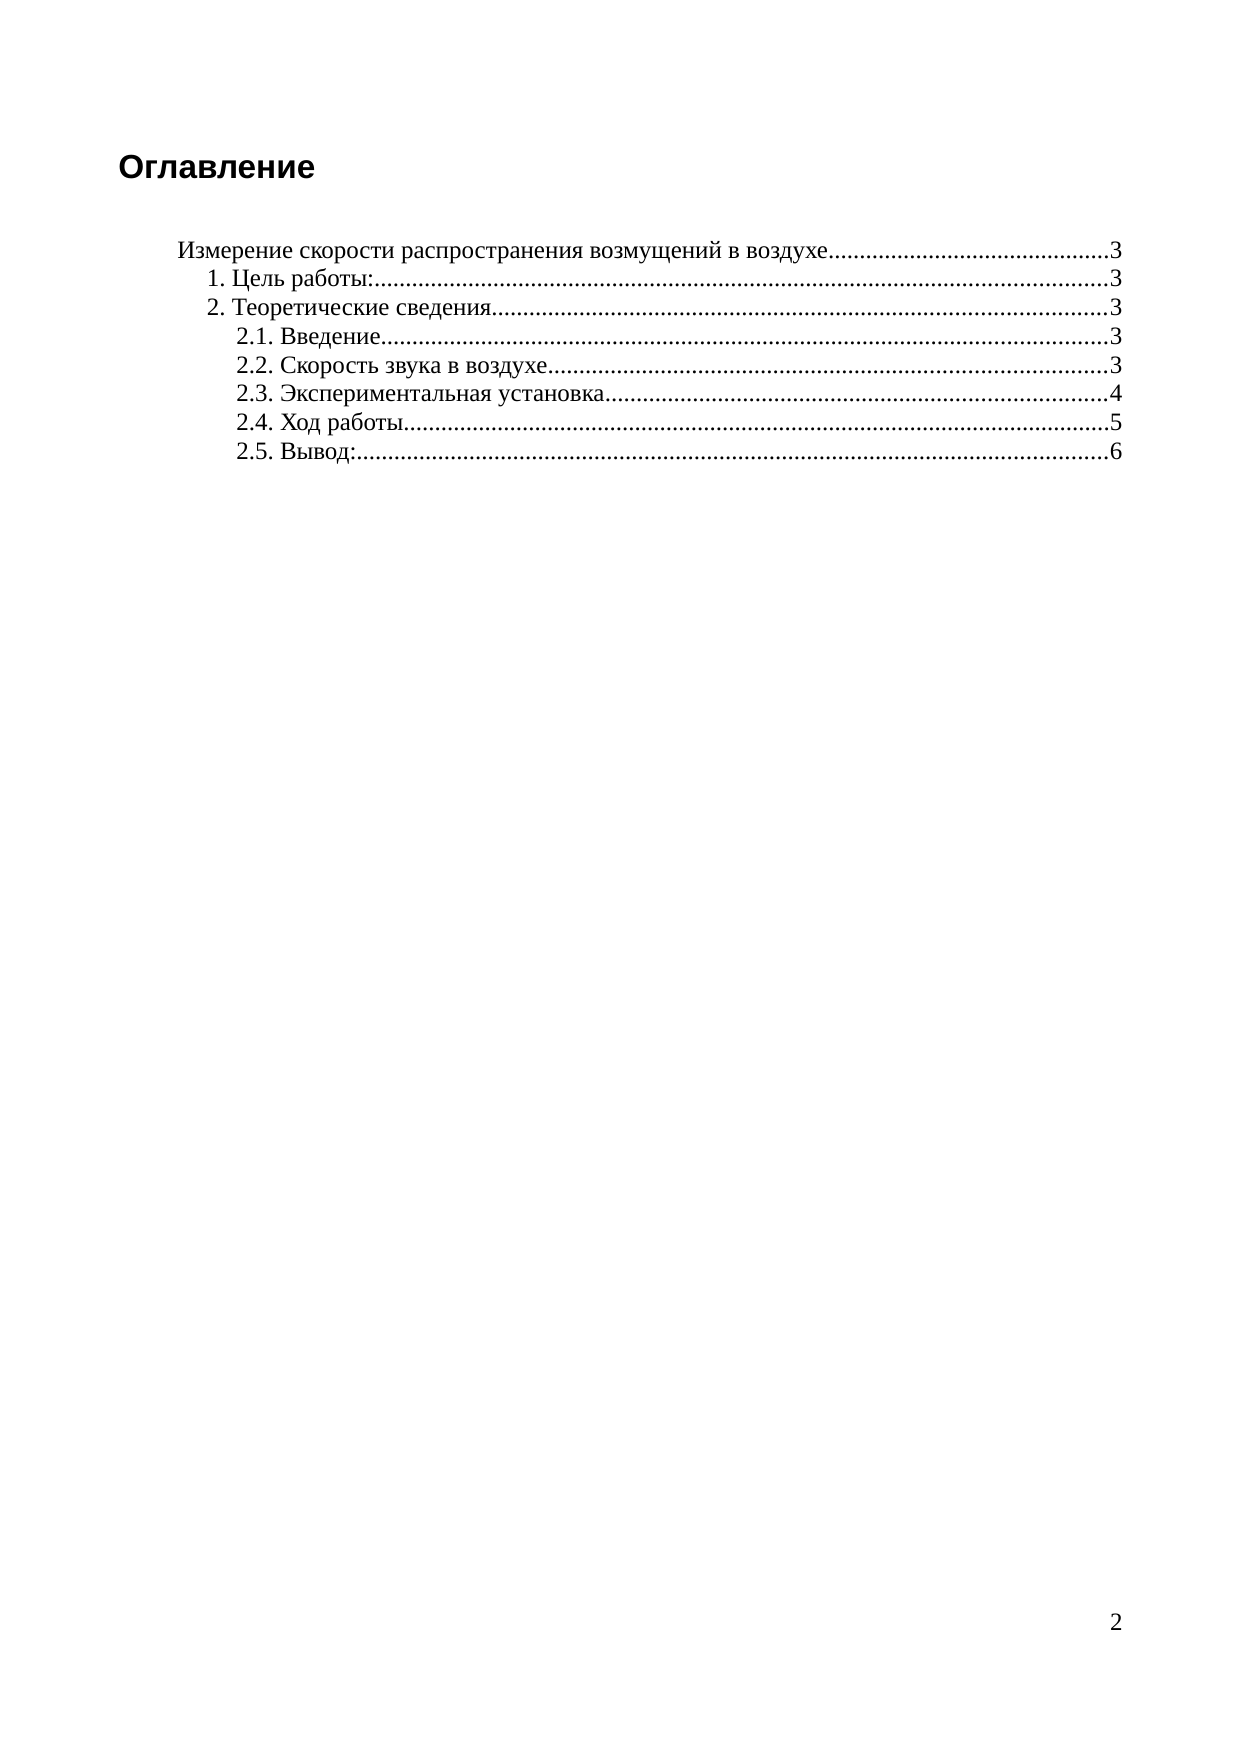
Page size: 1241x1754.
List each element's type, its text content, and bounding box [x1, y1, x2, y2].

text 2.5. Вывод: 6 [236, 436, 1122, 465]
text 1. Цель работы: 3 [207, 263, 1122, 292]
text Измерение скорости распространения возмущений в воздухе 3 [177, 235, 1122, 263]
subtitle Оглавление [118, 148, 1122, 186]
text 2.3. Экспериментальная установка 4 [236, 378, 1122, 407]
text 2.4. Ход работы 5 [236, 407, 1122, 436]
text 2.1. Введение 3 [236, 321, 1122, 350]
text 2. Теоретические сведения 3 [207, 292, 1122, 321]
text 2.2. Скорость звука в воздухе 3 [236, 350, 1122, 378]
